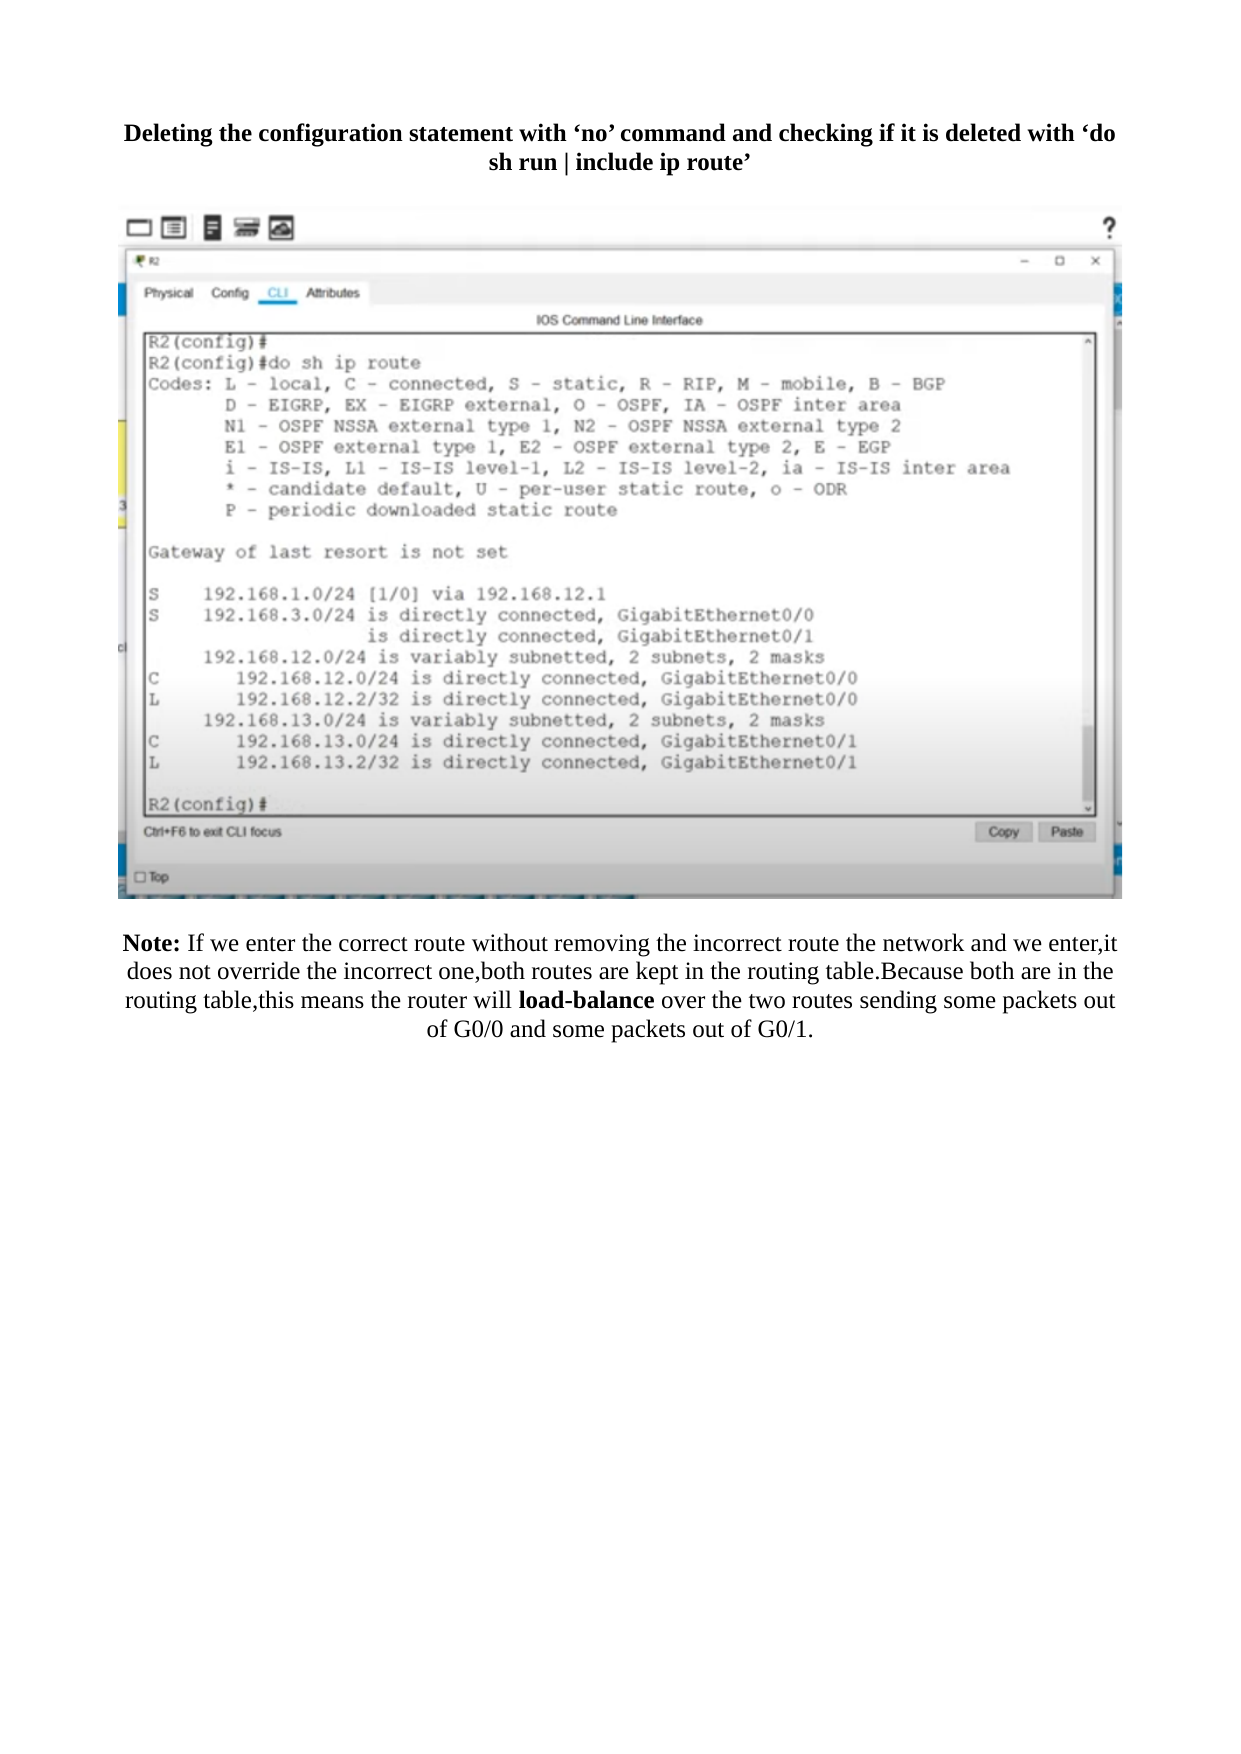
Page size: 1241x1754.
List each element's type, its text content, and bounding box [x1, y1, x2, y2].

picture [118, 204, 1123, 899]
text Deleting the configuration statement with ‘no’ command and checking if it is deleted with ‘do sh run | include ip route’ [118, 118, 1122, 176]
text Note: If we enter the correct route without removing the incorrect route the network and we enter,it does not override the incorrect one,both routes are kept in the routing table.Because both are in the routing table,this means the router will load-balance over the two routes sending some packets out of G0/0 and some packets out of G0/1. [118, 928, 1122, 1043]
